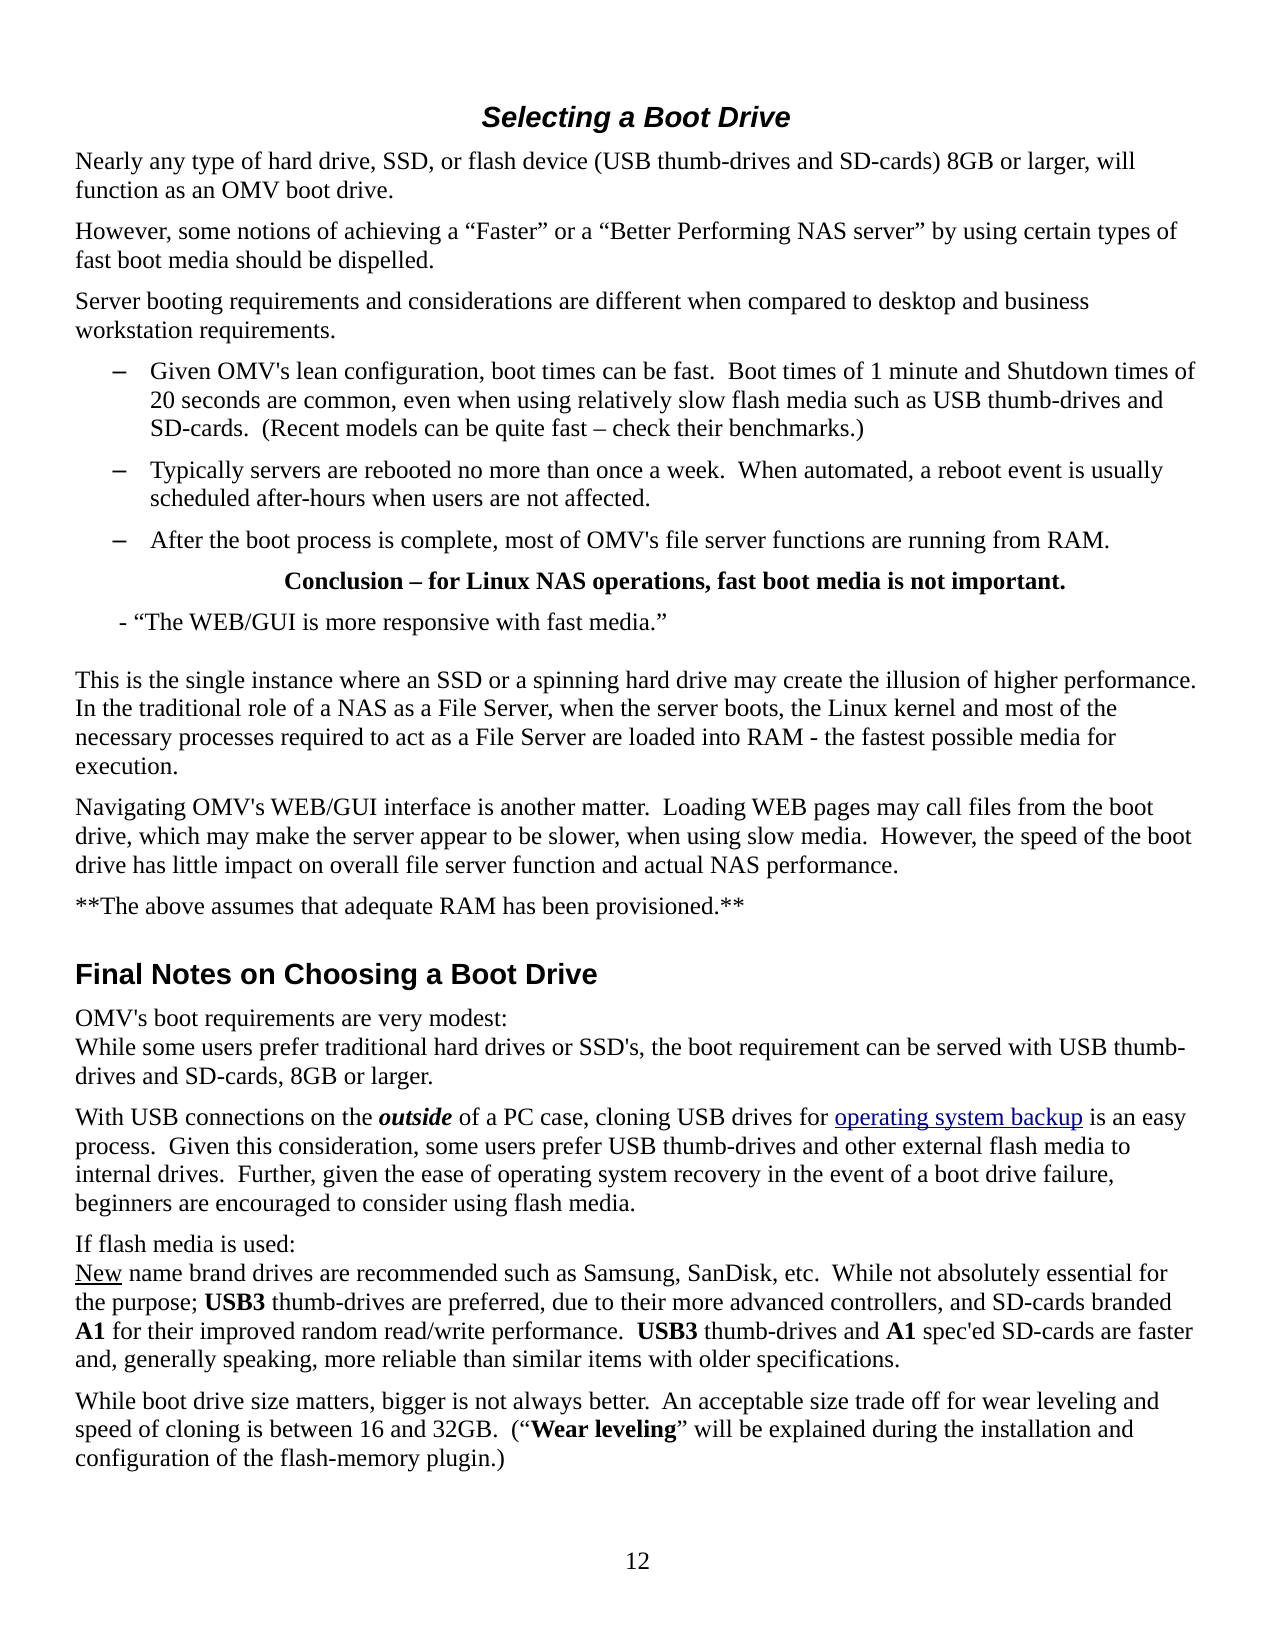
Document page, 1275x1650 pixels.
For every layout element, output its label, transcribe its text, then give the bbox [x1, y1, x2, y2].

text However, some notions of achieving a “Faster” or a “Better Performing NAS server” by using certain types of fast boot media should be dispelled. [75, 216, 1200, 273]
list Given OMV's lean configuration, boot times can be fast. Boot times of 1 minute and Shutdown times of 20 seconds are common, even when using relatively slow flash media such as USB thumb-drives and SD-cards. (Recent models can be quite fast – check their benchmarks.) [112, 356, 1200, 442]
subtitle Final Notes on Choosing a Boot Drive [75, 957, 1200, 991]
text Navigating OMV's WEB/GUI interface is another matter. Loading WEB pages may call files from the boot drive, which may make the server appear to be slower, when using slow media. However, the speed of the boot drive has little impact on overall file server function and actual NAS performance. [75, 792, 1200, 878]
list Typically servers are rebooted no more than once a week. When automated, a reboot event is usually scheduled after-hours when users are not affected. [112, 455, 1200, 512]
text Nearly any type of hard drive, SSD, or flash device (USB thumb-drives and SD-cards) 8GB or larger, will function as an OMV boot drive. [75, 146, 1200, 203]
text While boot drive size matters, bigger is not always better. An acceptable size trade off for wear leveling and speed of cloning is between 16 and 32GB. (“Wear leveling” will be explained during the installation and configuration of the flash-memory plugin.) [75, 1386, 1200, 1472]
list After the boot process is complete, most of OMV's file server functions are running from RAM. [112, 525, 1200, 553]
text **The above assumes that adequate RAM has been provisioned.** [75, 891, 1200, 920]
text - “The WEB/GUI is more responsive with fast media.” This is the single instance where an SSD or a spinning hard drive may create the illusion of higher performance. In the traditional role of a NAS as a File Server, when the server boots, the Linux kernel and most of the necessary processes required to act as a File Server are loaded into RAM - the fastest possible media for execution. [75, 607, 1200, 780]
text Server booting requirements and considerations are different when compared to desktop and business workstation requirements. [75, 286, 1200, 343]
list Conclusion – for Linux NAS operations, fast boot media is not important. [112, 566, 1200, 595]
subtitle Selecting a Boot Drive [75, 100, 1200, 133]
text OMV's boot requirements are very modest: While some users prefer traditional hard drives or SSD's, the boot requirement can be served with USB thumb-drives and SD-cards, 8GB or larger. [75, 1003, 1200, 1089]
text With USB connections on the outside of a PC case, cloning USB drives for operating system backup is an easy process. Given this consideration, some users prefer USB thumb-drives and other external flash media to internal drives. Further, given the ease of operating system recovery in the event of a boot drive failure, beginners are encouraged to consider using flash media. [75, 1102, 1200, 1217]
text If flash media is used: New name brand drives are recommended such as Samsung, SanDisk, etc. While not absolutely essential for the purpose; USB3 thumb-drives are preferred, due to their more advanced controllers, and SD-cards branded A1 for their improved random read/write performance. USB3 thumb-drives and A1 spec'ed SD-cards are faster and, generally speaking, more reliable than similar items with older specifications. [75, 1229, 1200, 1373]
